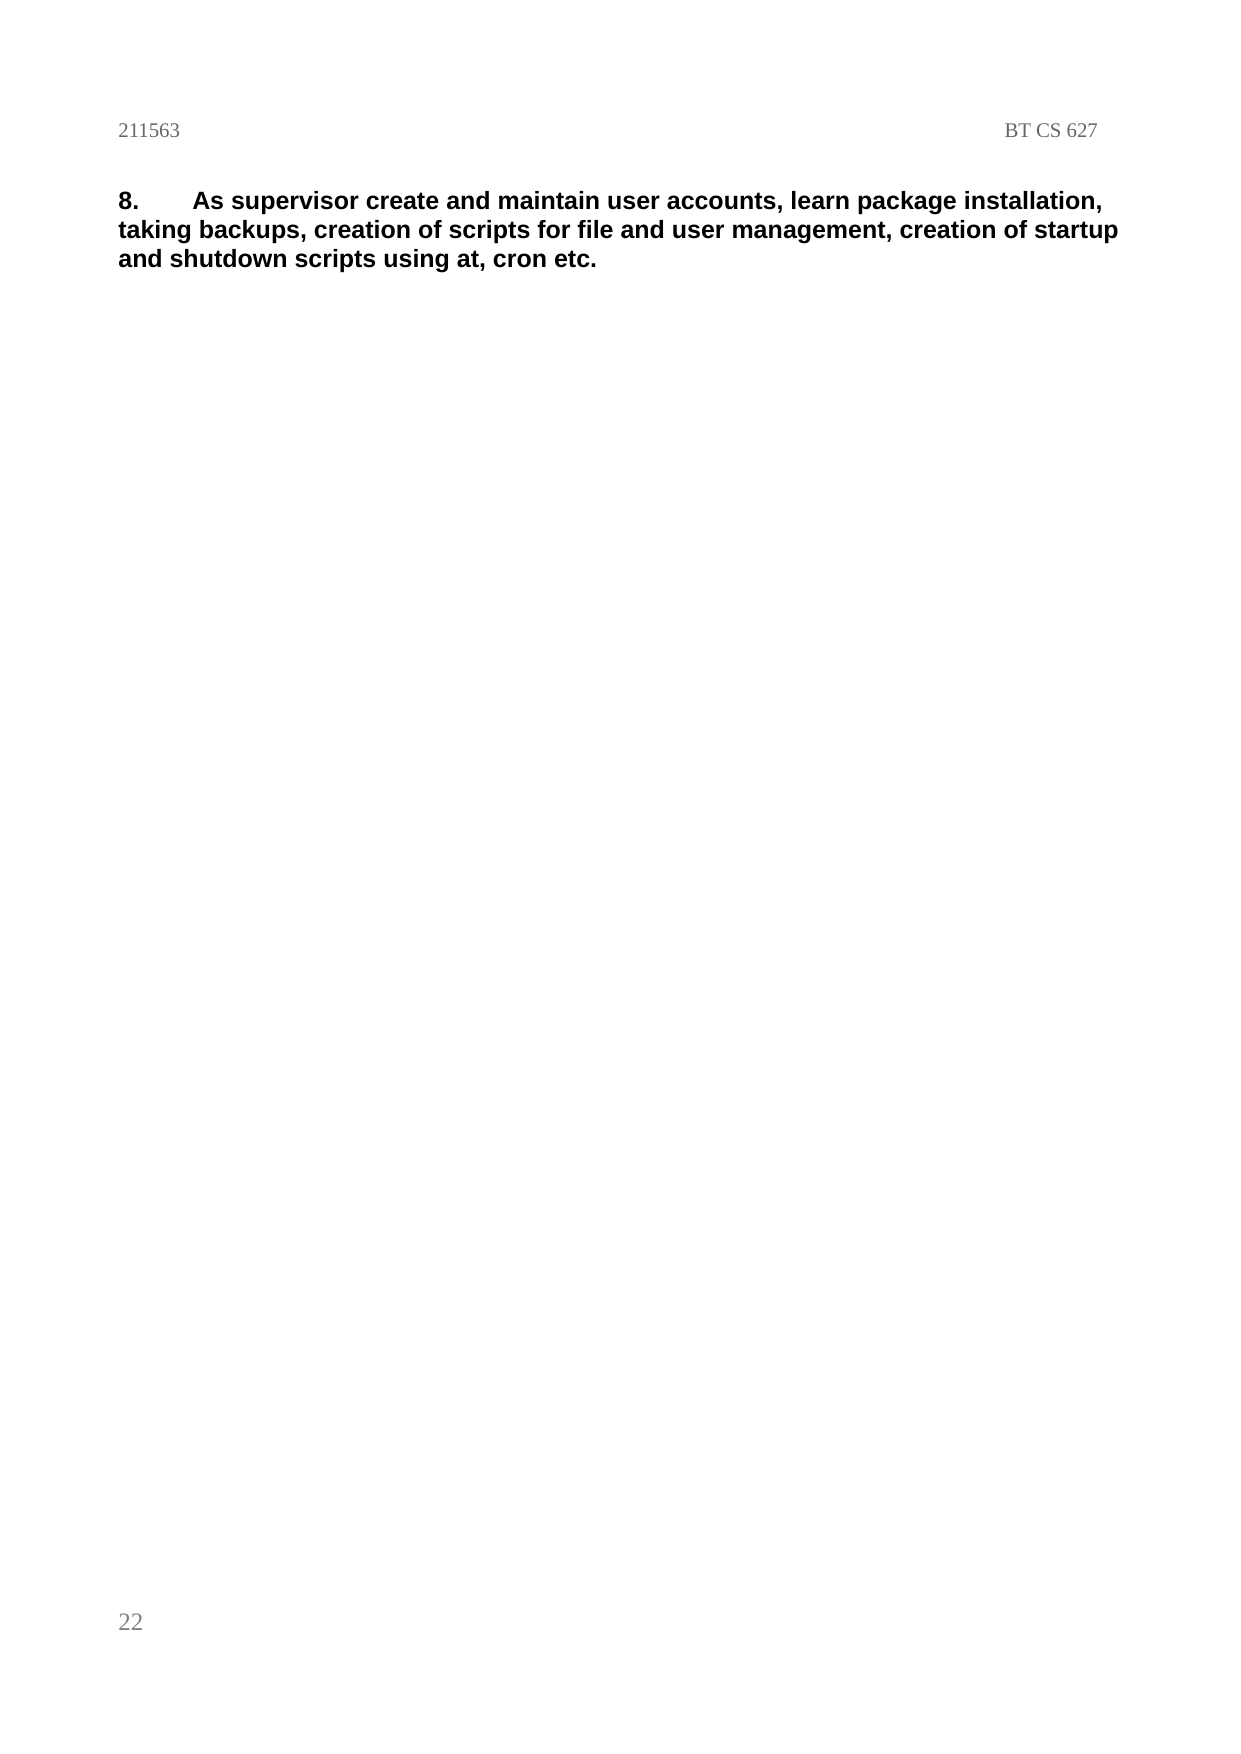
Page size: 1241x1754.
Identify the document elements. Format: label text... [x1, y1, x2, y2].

subtitle 8. As supervisor create and maintain user accounts, learn package installation, taking backups, creation of scripts for file and user management, creation of startup and shutdown scripts using at, cron etc. [118, 186, 1122, 272]
